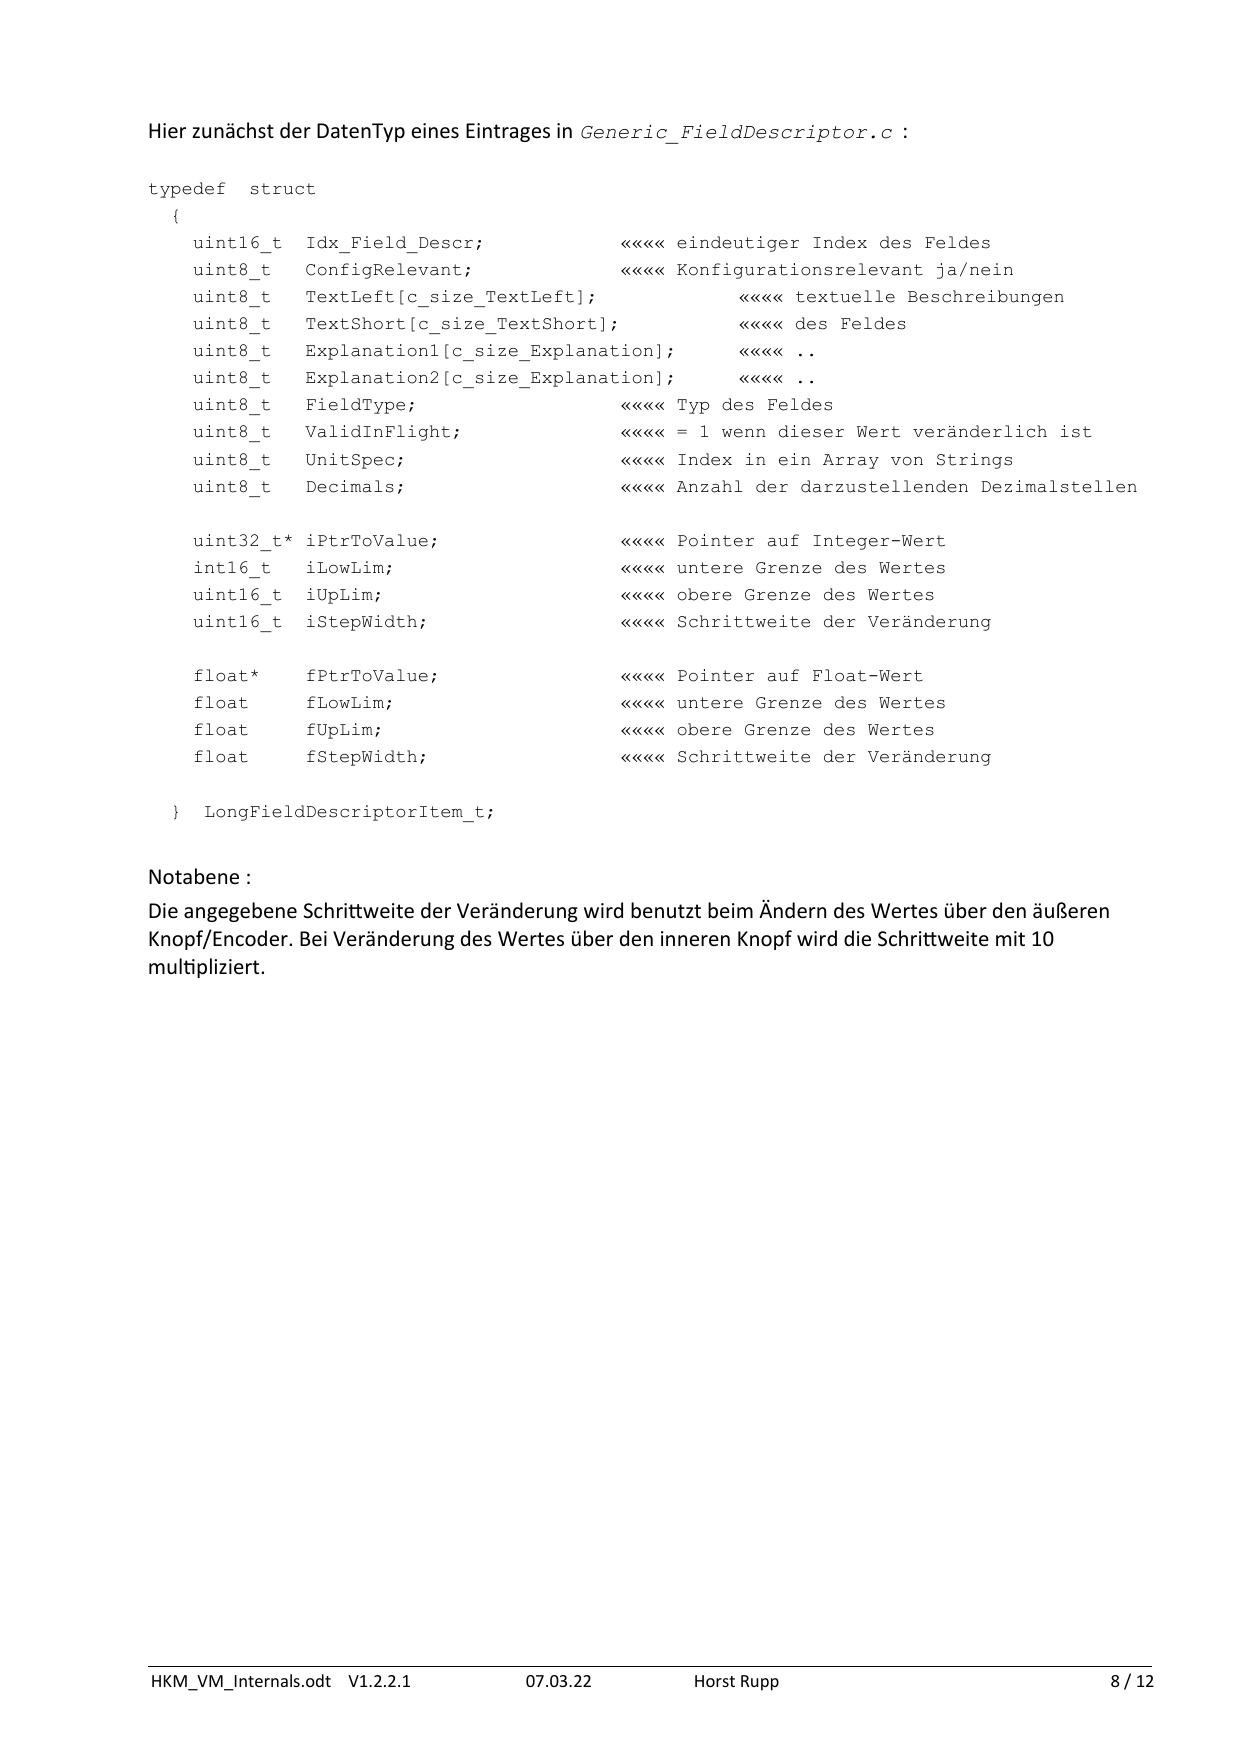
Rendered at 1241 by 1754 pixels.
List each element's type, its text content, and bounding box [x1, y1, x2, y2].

text float* fPtrToValue; «««« Pointer auf Float-Wert [148, 666, 1152, 687]
text float fLowLim; «««« untere Grenze des Wertes [148, 693, 1152, 714]
text float fUpLim; «««« obere Grenze des Wertes [148, 720, 1152, 741]
text uint8_t ValidInFlight; «««« = 1 wenn dieser Wert veränderlich ist [148, 422, 1152, 443]
text float fStepWidth; «««« Schrittweite der Veränderung [148, 747, 1152, 768]
text uint16_t iUpLim; «««« obere Grenze des Wertes [148, 585, 1152, 606]
text uint8_t Explanation1[c_size_Explanation]; «««« .. [148, 341, 1152, 362]
text uint8_t Explanation2[c_size_Explanation]; «««« .. [148, 368, 1152, 389]
text Hier zunächst der DatenTyp eines Eintrages in Generic_FieldDescriptor.c : [148, 116, 1152, 145]
text uint8_t ConfigRelevant; «««« Konfigurationsrelevant ja/nein [148, 260, 1152, 281]
text uint8_t FieldType; «««« Typ des Feldes [148, 395, 1152, 416]
text uint16_t iStepWidth; «««« Schrittweite der Veränderung [148, 612, 1152, 633]
text uint32_t* iPtrToValue; «««« Pointer auf Integer-Wert [148, 531, 1152, 552]
text } LongFieldDescriptorItem_t; [148, 801, 1152, 823]
text typedef struct [148, 151, 1152, 200]
text Notabene : [148, 862, 1152, 890]
text { [148, 206, 1152, 227]
text uint8_t Decimals; «««« Anzahl der darzustellenden Dezimalstellen [148, 476, 1152, 498]
text Die angegebene Schrittweite der Veränderung wird benutzt beim Ändern des Wertes über den äußeren Knopf/Encoder. Bei Veränderung des Wertes über den inneren Knopf wird die Schrittweite mit 10 multipliziert. [148, 896, 1152, 980]
text uint8_t TextShort[c_size_TextShort]; «««« des Feldes [148, 314, 1152, 335]
text int16_t iLowLim; «««« untere Grenze des Wertes [148, 558, 1152, 579]
text uint8_t TextLeft[c_size_TextLeft]; «««« textuelle Beschreibungen [148, 287, 1152, 308]
text uint16_t Idx_Field_Descr; «««« eindeutiger Index des Feldes [148, 233, 1152, 254]
text uint8_t UnitSpec; «««« Index in ein Array von Strings [148, 449, 1152, 471]
